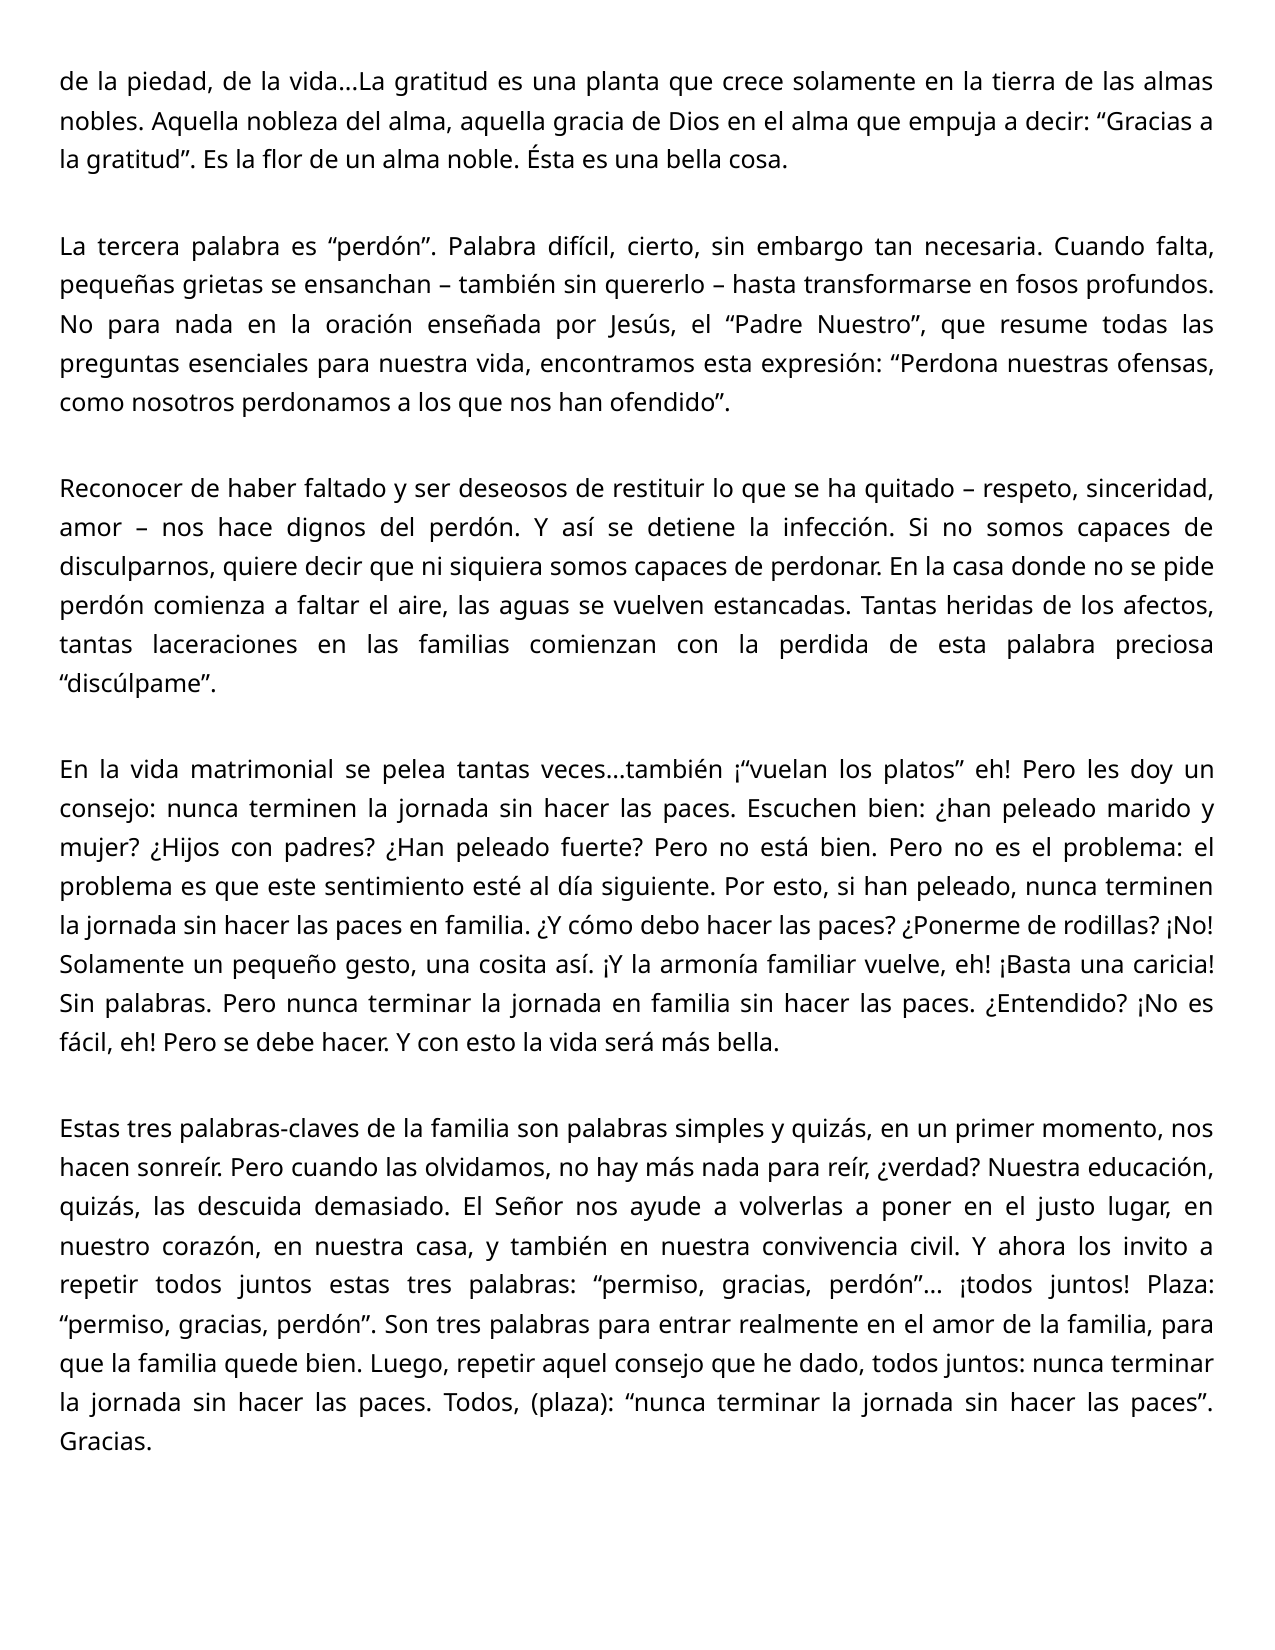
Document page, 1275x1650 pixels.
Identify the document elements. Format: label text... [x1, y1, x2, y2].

text Estas tres palabras-claves de la familia son palabras simples y quizás, en un primer momento, nos hacen sonreír. Pero cuando las olvidamos, no hay más nada para reír, ¿verdad? Nuestra educación, quizás, las descuida demasiado. El Señor nos ayude a volverlas a poner en el justo lugar, en nuestro corazón, en nuestra casa, y también en nuestra convivencia civil. Y ahora los invito a repetir todos juntos estas tres palabras: “permiso, gracias, perdón”… ¡todos juntos! Plaza: “permiso, gracias, perdón”. Son tres palabras para entrar realmente en el amor de la familia, para que la familia quede bien. Luego, repetir aquel consejo que he dado, todos juntos: nunca terminar la jornada sin hacer las paces. Todos, (plaza): “nunca terminar la jornada sin hacer las paces”. Gracias. [59, 1106, 1216, 1457]
text Reconocer de haber faltado y ser deseosos de restituir lo que se ha quitado – respeto, sinceridad, amor – nos hace dignos del perdón. Y así se detiene la infección. Si no somos capaces de disculparnos, quiere decir que ni siquiera somos capaces de perdonar. En la casa donde no se pide perdón comienza a faltar el aire, las aguas se vuelven estancadas. Tantas heridas de los afectos, tantas laceraciones en las familias comienzan con la perdida de esta palabra preciosa “discúlpame”. [59, 465, 1216, 700]
text de la piedad, de la vida...La gratitud es una planta que crece solamente en la tierra de las almas nobles. Aquella nobleza del alma, aquella gracia de Dios en el alma que empuja a decir: “Gracias a la gratitud”. Es la flor de un alma noble. Ésta es una bella cosa. [59, 59, 1216, 176]
text En la vida matrimonial se pelea tantas veces…también ¡“vuelan los platos” eh! Pero les doy un consejo: nunca terminen la jornada sin hacer las paces. Escuchen bien: ¿han peleado marido y mujer? ¿Hijos con padres? ¿Han peleado fuerte? Pero no está bien. Pero no es el problema: el problema es que este sentimiento esté al día siguiente. Por esto, si han peleado, nunca terminen la jornada sin hacer las paces en familia. ¿Y cómo debo hacer las paces? ¿Ponerme de rodillas? ¡No! Solamente un pequeño gesto, una cosita así. ¡Y la armonía familiar vuelve, eh! ¡Basta una caricia! Sin palabras. Pero nunca terminar la jornada en familia sin hacer las paces. ¿Entendido? ¡No es fácil, eh! Pero se debe hacer. Y con esto la vida será más bella. [59, 747, 1216, 1059]
text La tercera palabra es “perdón”. Palabra difícil, cierto, sin embargo tan necesaria. Cuando falta, pequeñas grietas se ensanchan – también sin quererlo – hasta transformarse en fosos profundos. No para nada en la oración enseñada por Jesús, el “Padre Nuestro”, que resume todas las preguntas esenciales para nuestra vida, encontramos esta expresión: “Perdona nuestras ofensas, como nosotros perdonamos a los que nos han ofendido”. [59, 223, 1216, 418]
